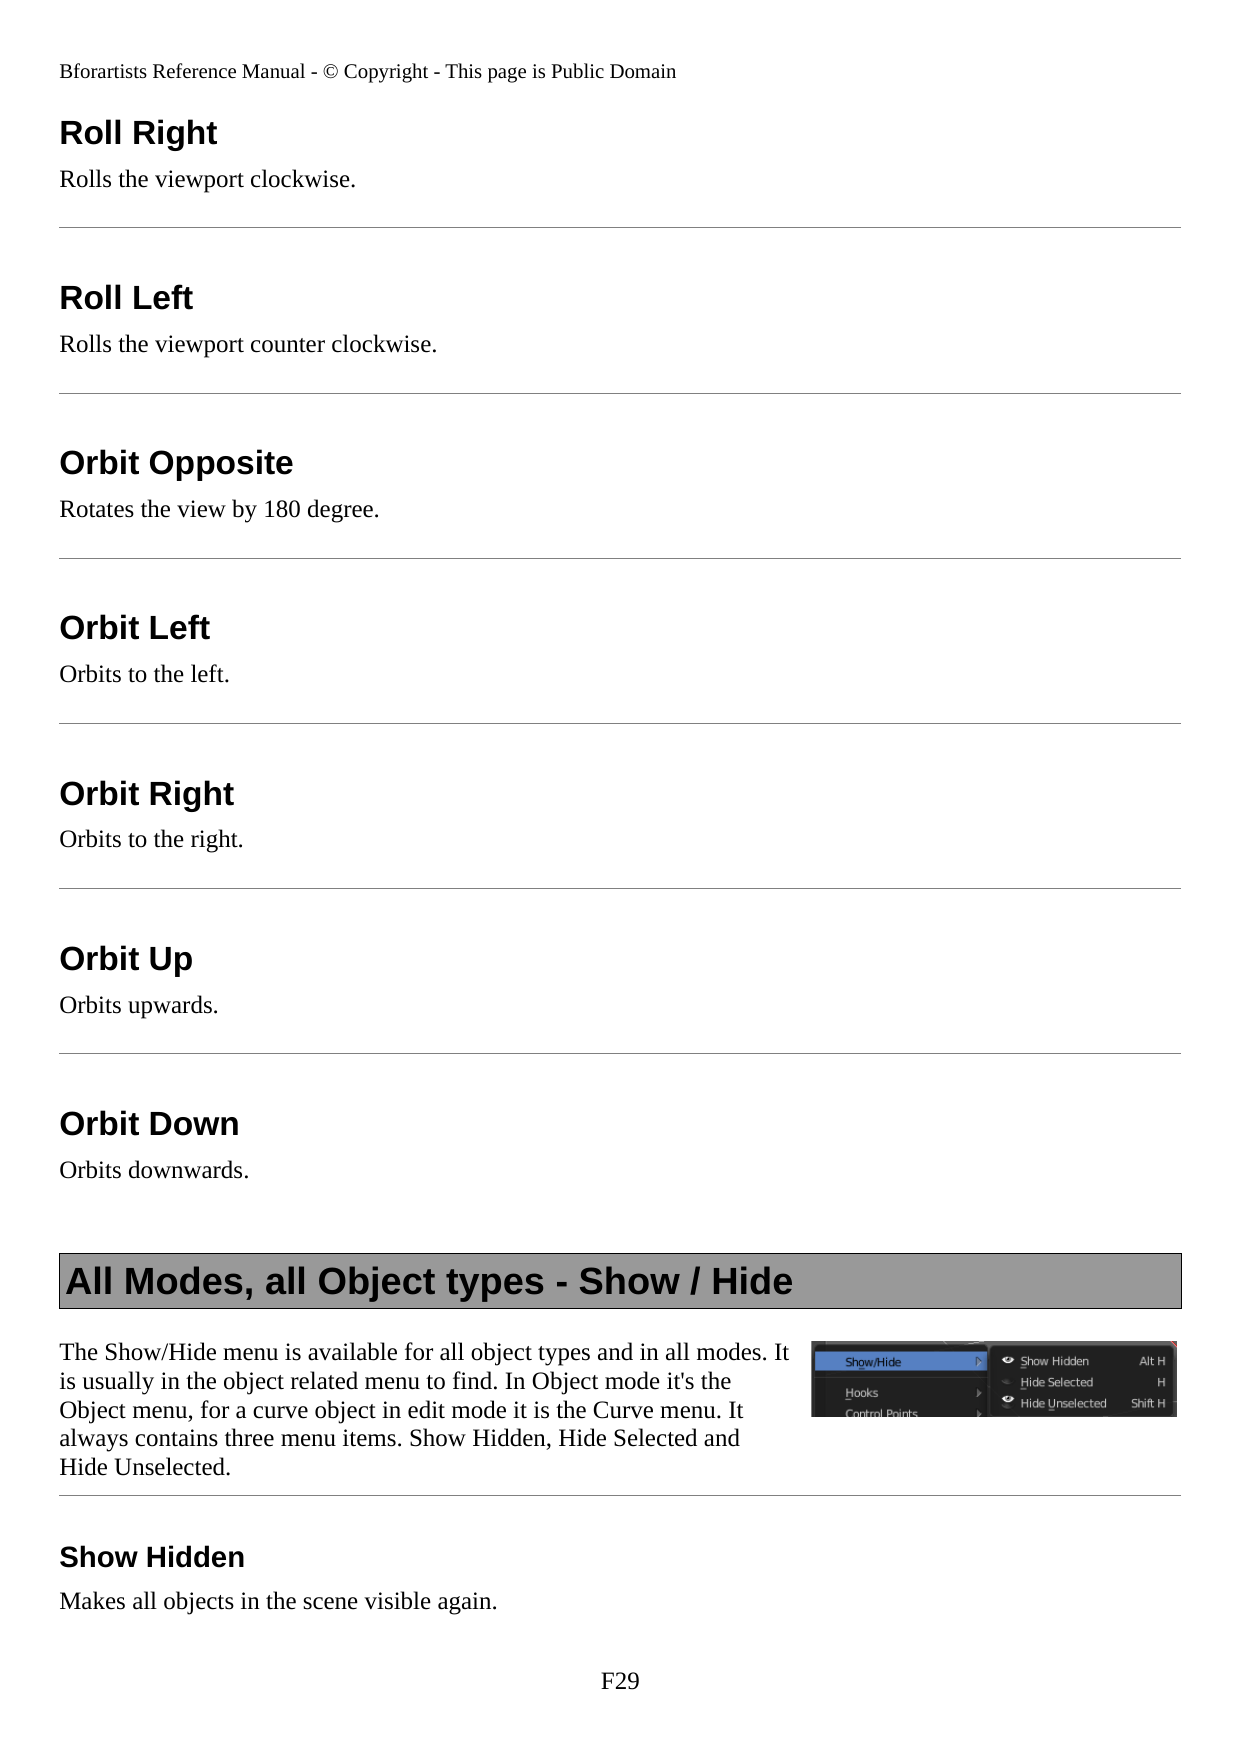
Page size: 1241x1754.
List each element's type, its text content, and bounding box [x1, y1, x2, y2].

text The Show/Hide menu is available for all object types and in all modes. It is usually in the object related menu to find. In Object mode it's the Object menu, for a curve object in edit mode it is the Curve menu. It always contains three menu items. Show Hidden, Hide Selected and Hide Unselected. [59, 1337, 1181, 1481]
subtitle Roll Left [59, 278, 1181, 316]
text Rolls the viewport clockwise. [59, 164, 1181, 192]
picture [811, 1341, 1177, 1417]
subtitle Show Hidden [59, 1540, 1181, 1573]
subtitle Orbit Opposite [59, 443, 1181, 482]
subtitle Roll Right [59, 113, 1181, 151]
text Orbits to the left. [59, 659, 1181, 688]
text Makes all objects in the scene visible again. [59, 1586, 1181, 1615]
subtitle Orbit Left [59, 608, 1181, 647]
subtitle Orbit Down [59, 1104, 1181, 1142]
text Rolls the viewport counter clockwise. [59, 329, 1181, 358]
table_header All Modes, all Object types - Show / Hide [60, 1254, 1181, 1308]
text Orbits upwards. [59, 990, 1181, 1018]
text Orbits downwards. [59, 1155, 1181, 1184]
text Rotates the view by 180 degree. [59, 494, 1181, 523]
subtitle Orbit Up [59, 939, 1181, 977]
subtitle Orbit Right [59, 773, 1181, 812]
text Orbits to the right. [59, 824, 1181, 853]
